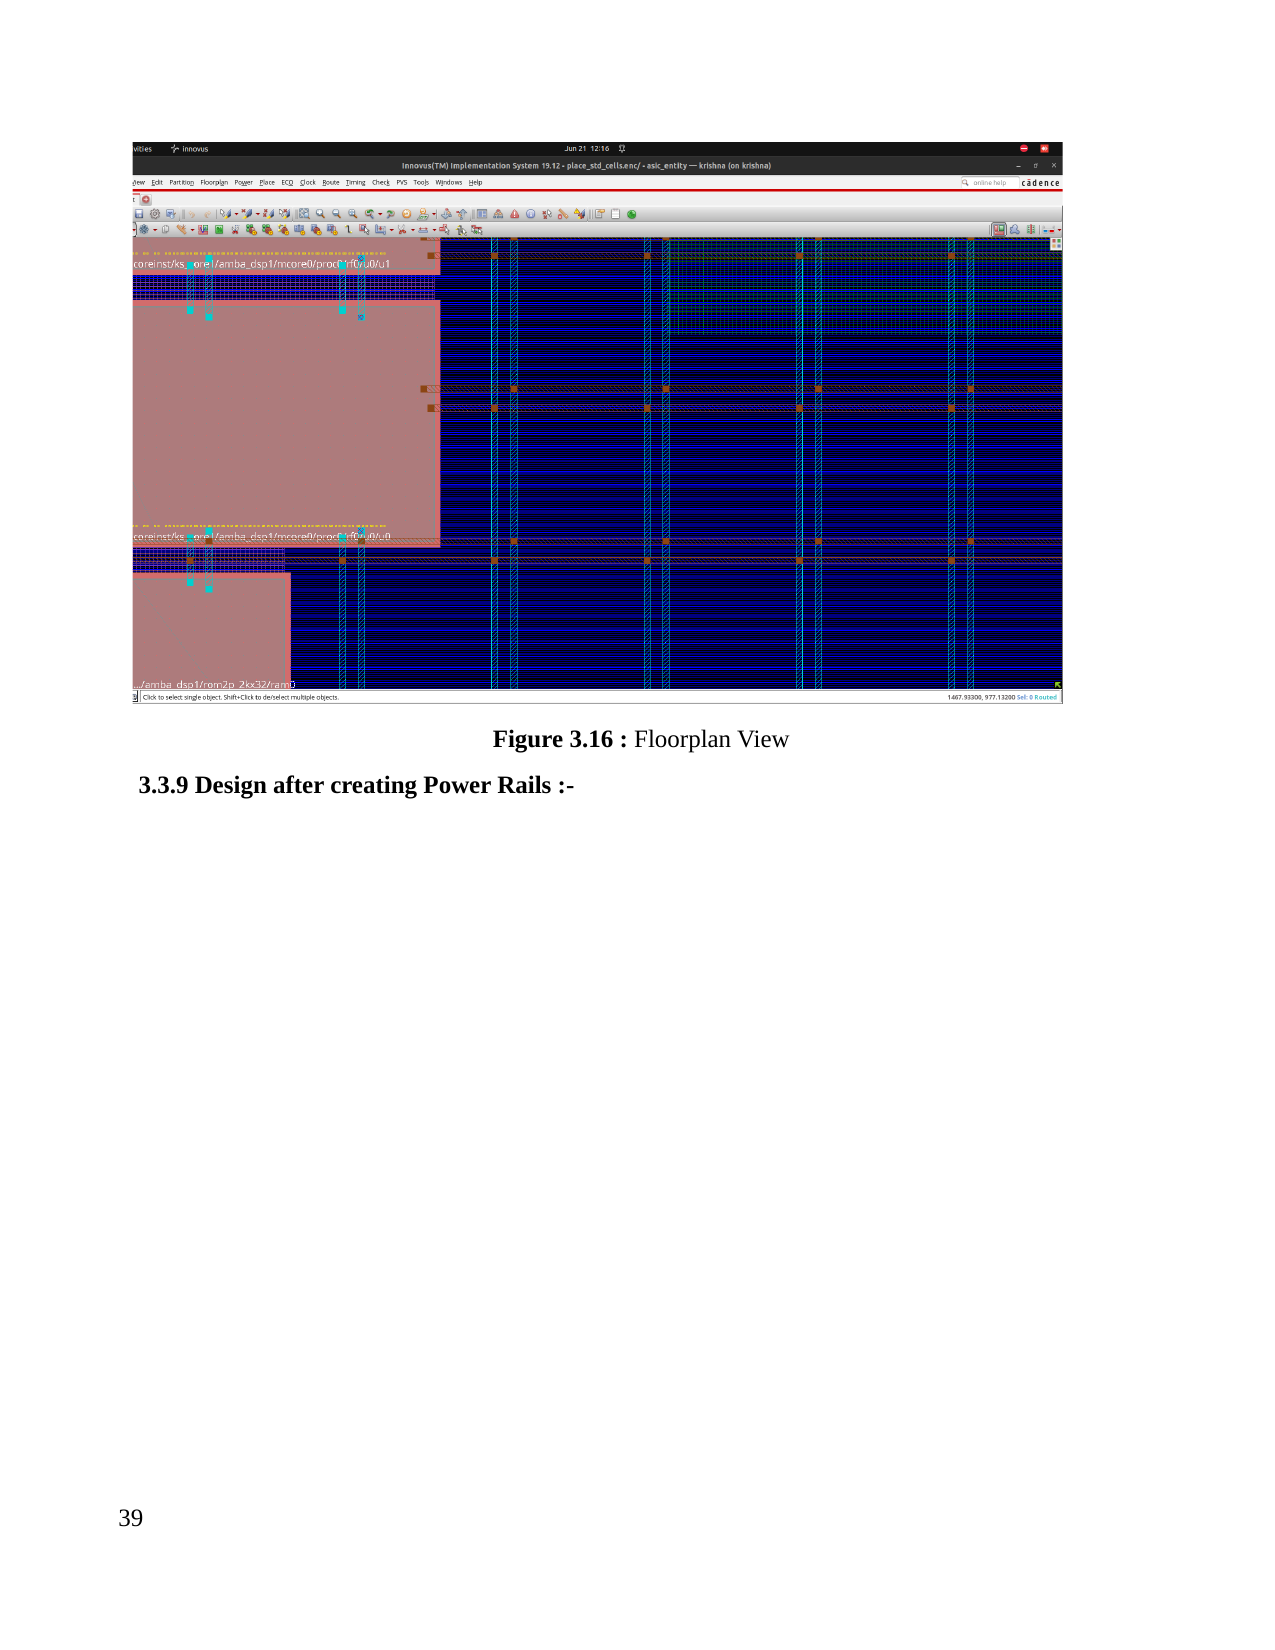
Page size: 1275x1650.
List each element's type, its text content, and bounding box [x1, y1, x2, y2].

text Figure 3.16 : Floorplan View [118, 118, 1157, 753]
picture [132, 142, 1063, 704]
text 3.3.9 Design after creating Power Rails :- [118, 770, 1157, 799]
